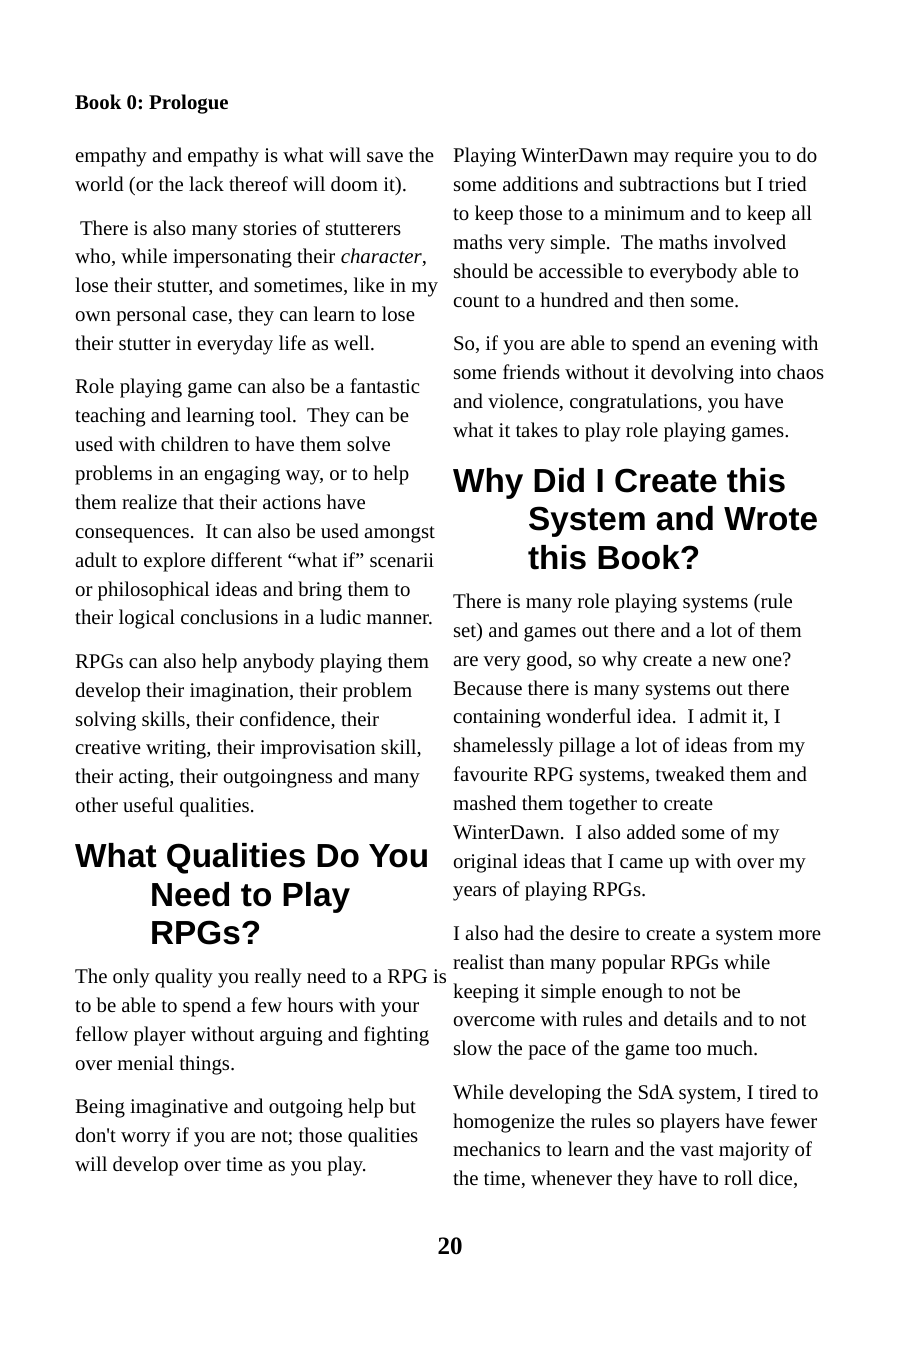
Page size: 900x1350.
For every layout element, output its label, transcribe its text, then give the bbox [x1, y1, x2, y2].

subtitle What Qualities Do You Need to Play RPGs? [75, 836, 447, 952]
text RPGs can also help anybody playing them develop their imagination, their problem solving skills, their confidence, their creative writing, their improvisation skill, their acting, their outgoingness and many other useful qualities. [75, 649, 447, 817]
text While developing the SdA system, I tired to homogenize the rules so players have fewer mechanics to learn and the vast majority of the time, whenever they have to roll dice, [453, 1080, 825, 1190]
text There is many role playing systems (rule set) and games out there and a lot of them are very good, so why create a new one? Because there is many systems out there containing wonderful idea. I admit it, I shamelessly pillage a lot of ideas from my favourite RPG systems, tweaked them and mashed them together to create WinterDawn. I also added some of my original ideas that I came up with over my years of playing RPGs. [453, 589, 825, 901]
text So, if you are able to spend an evening with some friends without it devolving into chaos and violence, congratulations, you have what it takes to play role playing games. [453, 331, 825, 442]
subtitle Why Did I Create this System and Wrote this Book? [453, 461, 825, 576]
text empathy and empathy is what will save the world (or the lack thereof will doom it). [75, 143, 447, 196]
text Being imaginative and outgoing help but don't worry if you are not; those qualities will develop over time as you play. [75, 1094, 447, 1176]
text The only quality you really need to a RPG is to be able to spend a few hours with your fellow player without arguing and fighting over menial things. [75, 964, 447, 1075]
text Playing WinterDawn may require you to do some additions and subtractions but I tried to keep those to a minimum and to keep all maths very simple. The maths involved should be accessible to everybody able to count to a hundred and then some. [453, 143, 825, 312]
text I also had the desire to create a system more realist than many popular RPGs while keeping it simple enough to not be overcome with rules and details and to not slow the pace of the game too much. [453, 921, 825, 1060]
text Role playing game can also be a fantastic teaching and learning tool. They can be used with children to have them solve problems in an engaging way, or to help them realize that their actions have consequences. It can also be used amongst adult to explore different “what if” scenarii or philosophical ideas and bring them to their logical conclusions in a ludic manner. [75, 374, 447, 629]
text There is also many stories of stutterers who, while impersonating their character, lose their stutter, and sometimes, like in my own personal case, they can learn to lose their stutter in everyday life as well. [75, 216, 447, 355]
